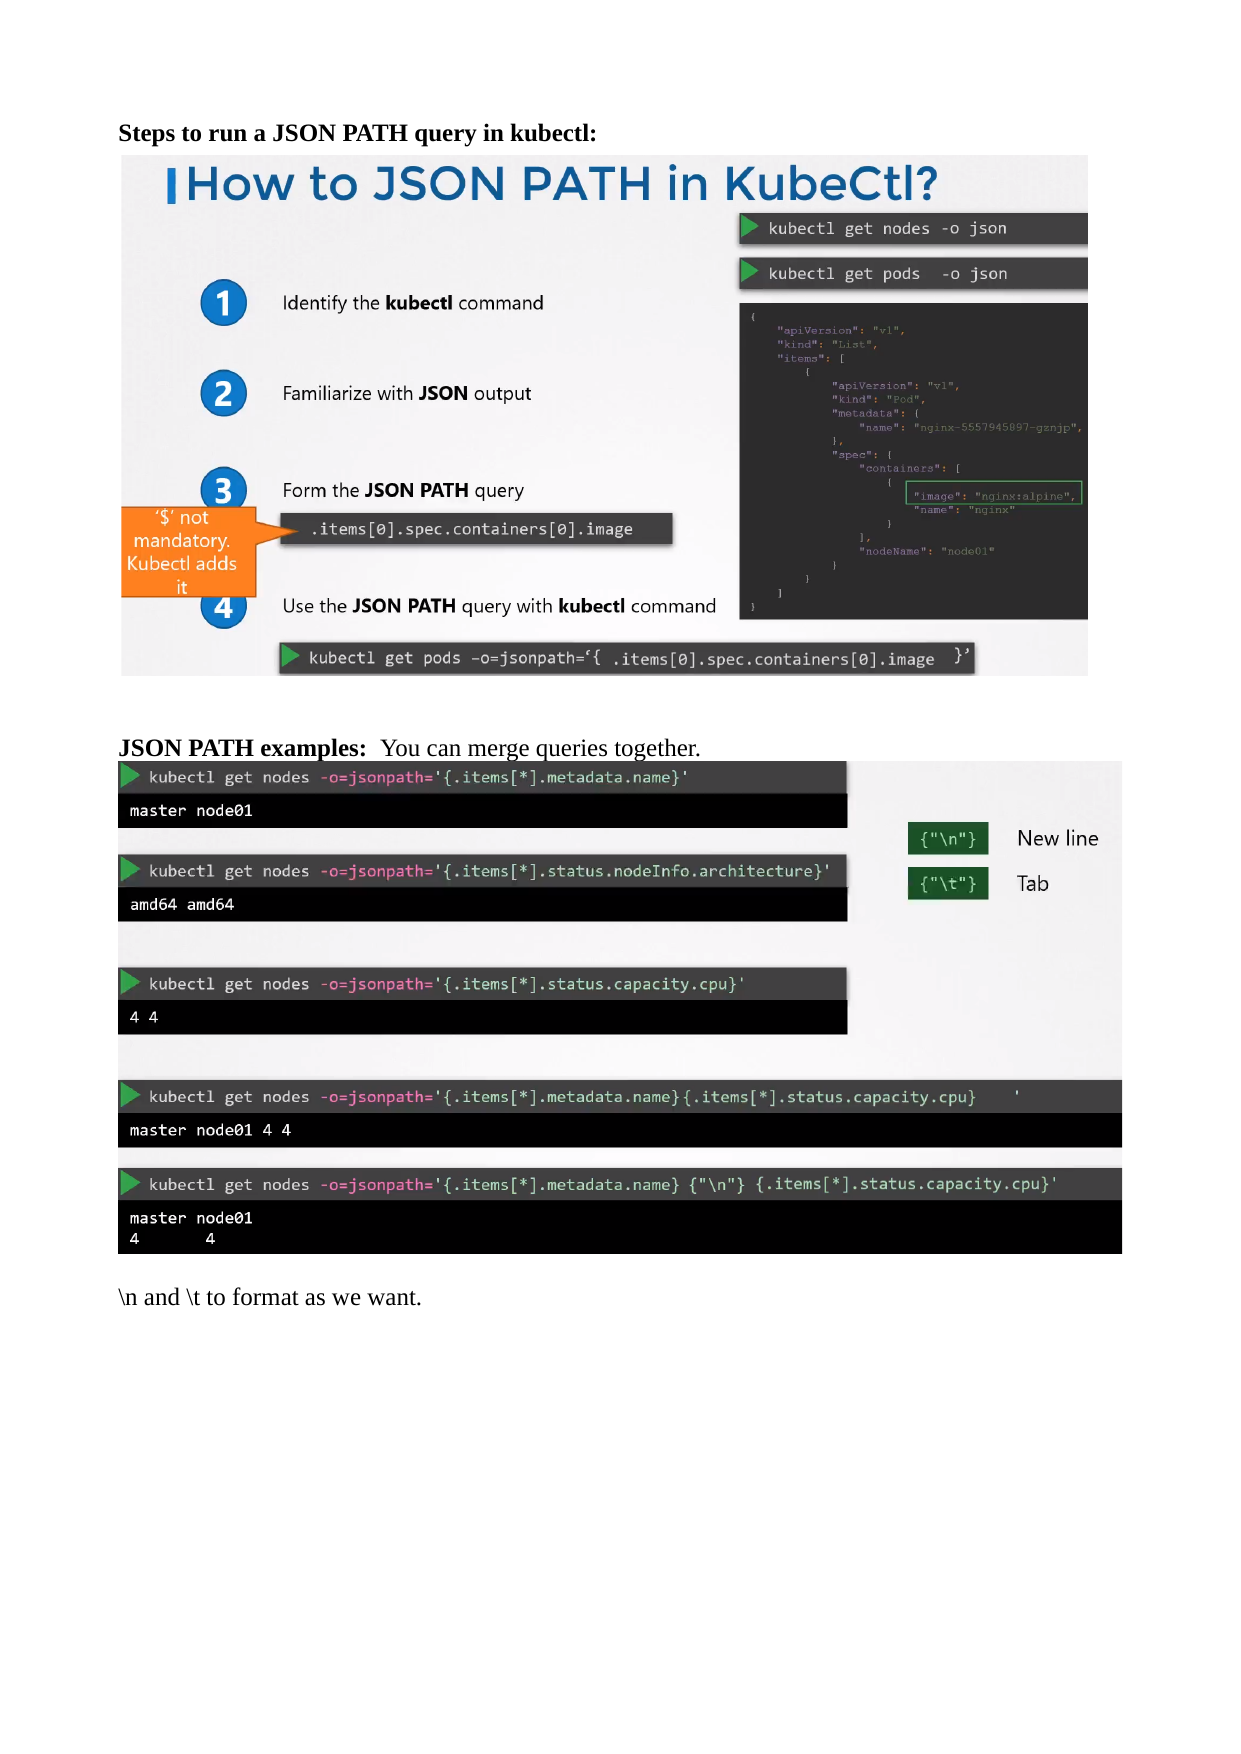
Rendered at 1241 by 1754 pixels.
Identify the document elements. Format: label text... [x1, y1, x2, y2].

picture [118, 761, 1123, 1254]
picture [121, 155, 1088, 676]
text JSON PATH examples: You can merge queries together. [118, 733, 1122, 761]
text \n and \t to format as we want. [118, 1282, 1122, 1311]
text Steps to run a JSON PATH query in kubectl: [118, 118, 1122, 147]
